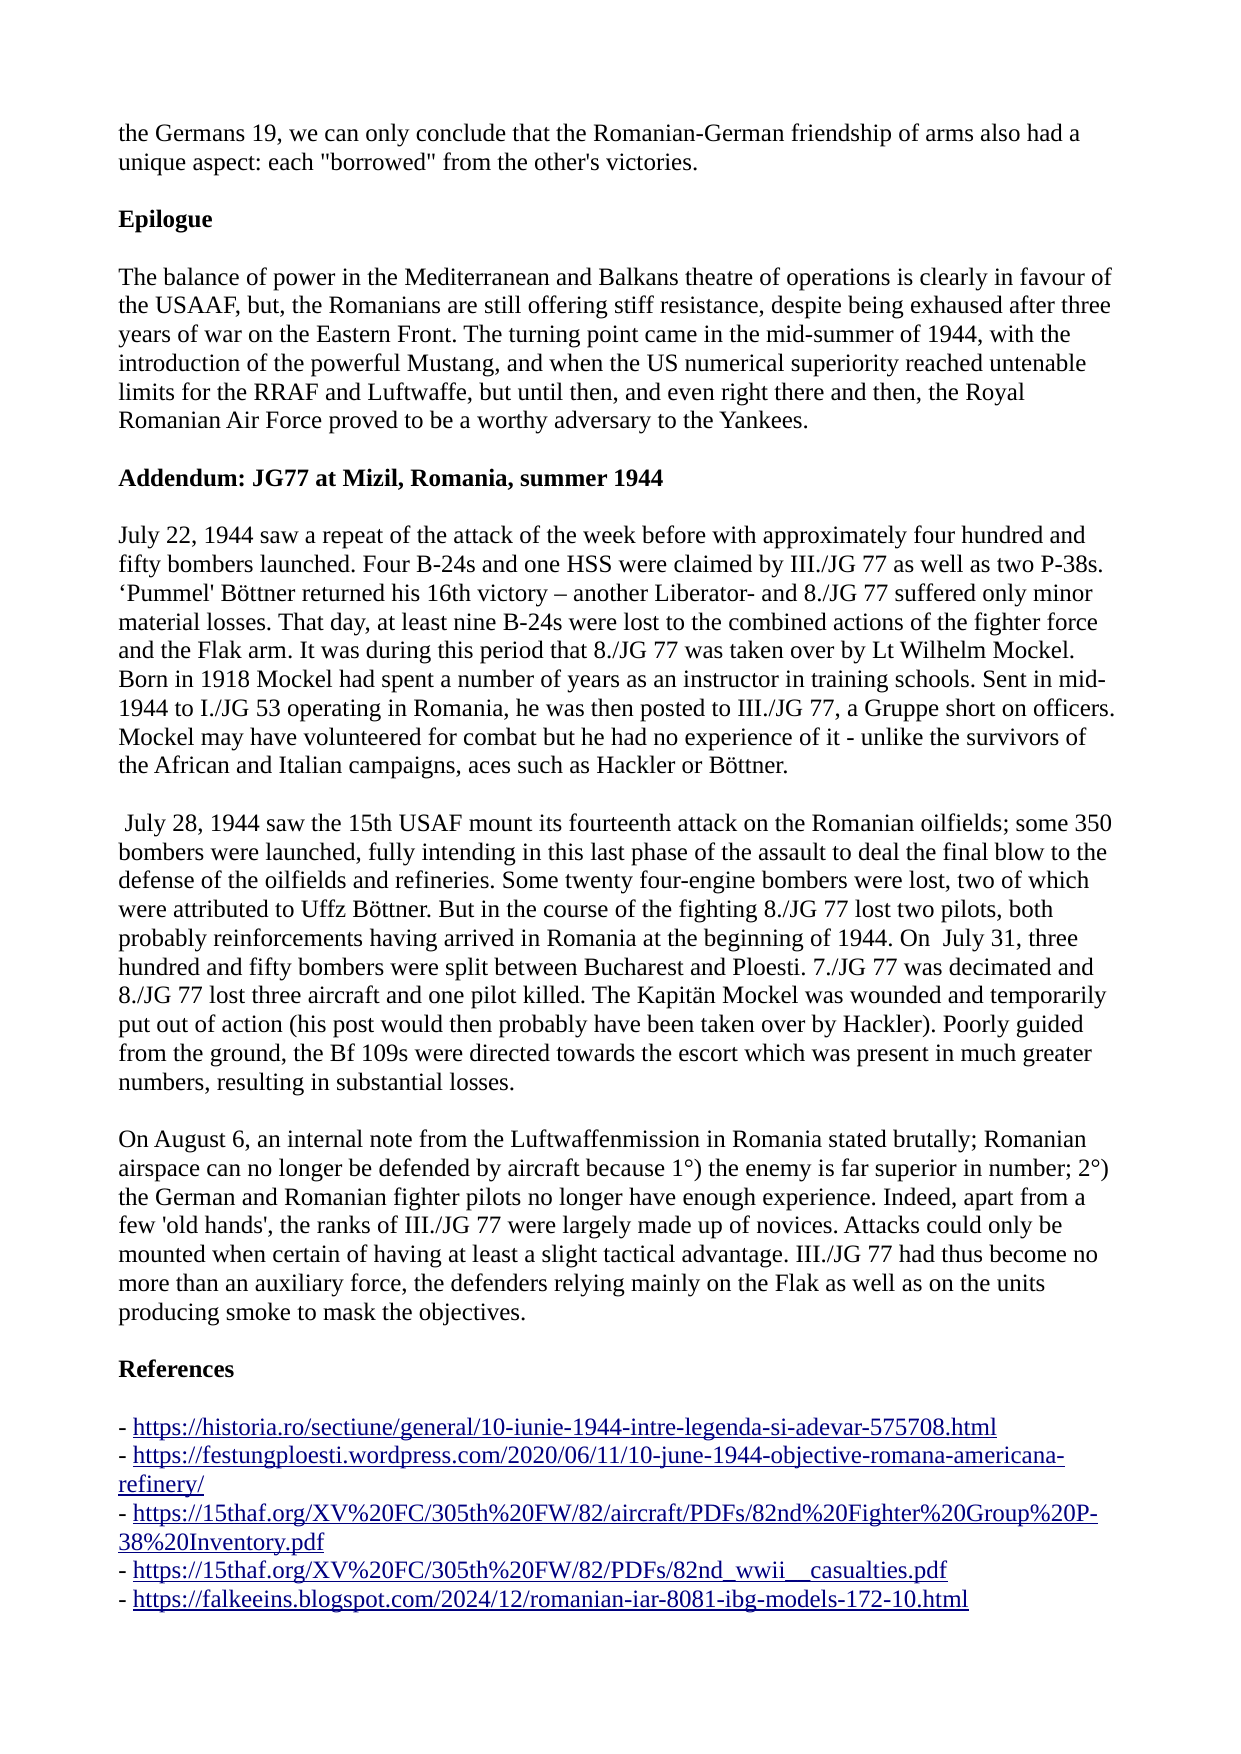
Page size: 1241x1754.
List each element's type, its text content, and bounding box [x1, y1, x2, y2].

text - https://festungploesti.wordpress.com/2020/06/11/10-june-1944-objective-romana-americana-refinery/ [118, 1441, 1122, 1498]
text On August 6, an internal note from the Luftwaffenmission in Romania stated brutally; Romanian airspace can no longer be defended by aircraft because 1°) the enemy is far superior in number; 2°) the German and Romanian fighter pilots no longer have enough experience. Indeed, apart from a few 'old hands', the ranks of III./JG 77 were largely made up of novices. Attacks could only be mounted when certain of having at least a slight tactical advantage. III./JG 77 had thus become no more than an auxiliary force, the defenders relying mainly on the Flak as well as on the units producing smoke to mask the objectives. [118, 1124, 1122, 1326]
text References [118, 1354, 1122, 1383]
text Addendum: JG77 at Mizil, Romania, summer 1944 [118, 463, 1122, 492]
text July 28, 1944 saw the 15th USAF mount its fourteenth attack on the Romanian oilfields; some 350 bombers were launched, fully intending in this last phase of the assault to deal the final blow to the defense of the oilfields and refineries. Some twenty four-engine bombers were lost, two of which were attributed to Uffz Böttner. But in the course of the fighting 8./JG 77 lost two pilots, both probably reinforcements having arrived in Romania at the beginning of 1944. On July 31, three hundred and fifty bombers were split between Bucharest and Ploesti. 7./JG 77 was decimated and 8./JG 77 lost three aircraft and one pilot killed. The Kapitän Mockel was wounded and temporarily put out of action (his post would then probably have been taken over by Hackler). Poorly guided from the ground, the Bf 109s were directed towards the escort which was present in much greater numbers, resulting in substantial losses. [118, 808, 1122, 1096]
text - https://15thaf.org/XV%20FC/305th%20FW/82/PDFs/82nd_wwii__casualties.pdf [118, 1556, 1122, 1584]
text - https://falkeeins.blogspot.com/2024/12/romanian-iar-8081-ibg-models-172-10.html [118, 1584, 1122, 1613]
text - https://15thaf.org/XV%20FC/305th%20FW/82/aircraft/PDFs/82nd%20Fighter%20Group%20P-38%20Inventory.pdf [118, 1498, 1122, 1556]
text July 22, 1944 saw a repeat of the attack of the week before with approximately four hundred and fifty bombers launched. Four B-24s and one HSS were claimed by III./JG 77 as well as two P-38s. ‘Pummel' Böttner returned his 16th victory – another Liberator- and 8./JG 77 suffered only minor material losses. That day, at least nine B-24s were lost to the combined actions of the fighter force and the Flak arm. It was during this period that 8./JG 77 was taken over by Lt Wilhelm Mockel. Born in 1918 Mockel had spent a number of years as an instructor in training schools. Sent in mid-1944 to I./JG 53 operating in Romania, he was then posted to III./JG 77, a Gruppe short on officers. Mockel may have volunteered for combat but he had no experience of it - unlike the survivors of the African and Italian campaigns, aces such as Hackler or Böttner. [118, 521, 1122, 779]
text Epilogue [118, 204, 1122, 233]
text the Germans 19, we can only conclude that the Romanian-German friendship of arms also had a unique aspect: each "borrowed" from the other's victories. [118, 118, 1122, 176]
text The balance of power in the Mediterranean and Balkans theatre of operations is clearly in favour of the USAAF, but, the Romanians are still offering stiff resistance, despite being exhaused after three years of war on the Eastern Front. The turning point came in the mid-summer of 1944, with the introduction of the powerful Mustang, and when the US numerical superiority reached untenable limits for the RRAF and Luftwaffe, but until then, and even right there and then, the Royal Romanian Air Force proved to be a worthy adversary to the Yankees. [118, 262, 1122, 434]
text - https://historia.ro/sectiune/general/10-iunie-1944-intre-legenda-si-adevar-575708.html [118, 1412, 1122, 1441]
